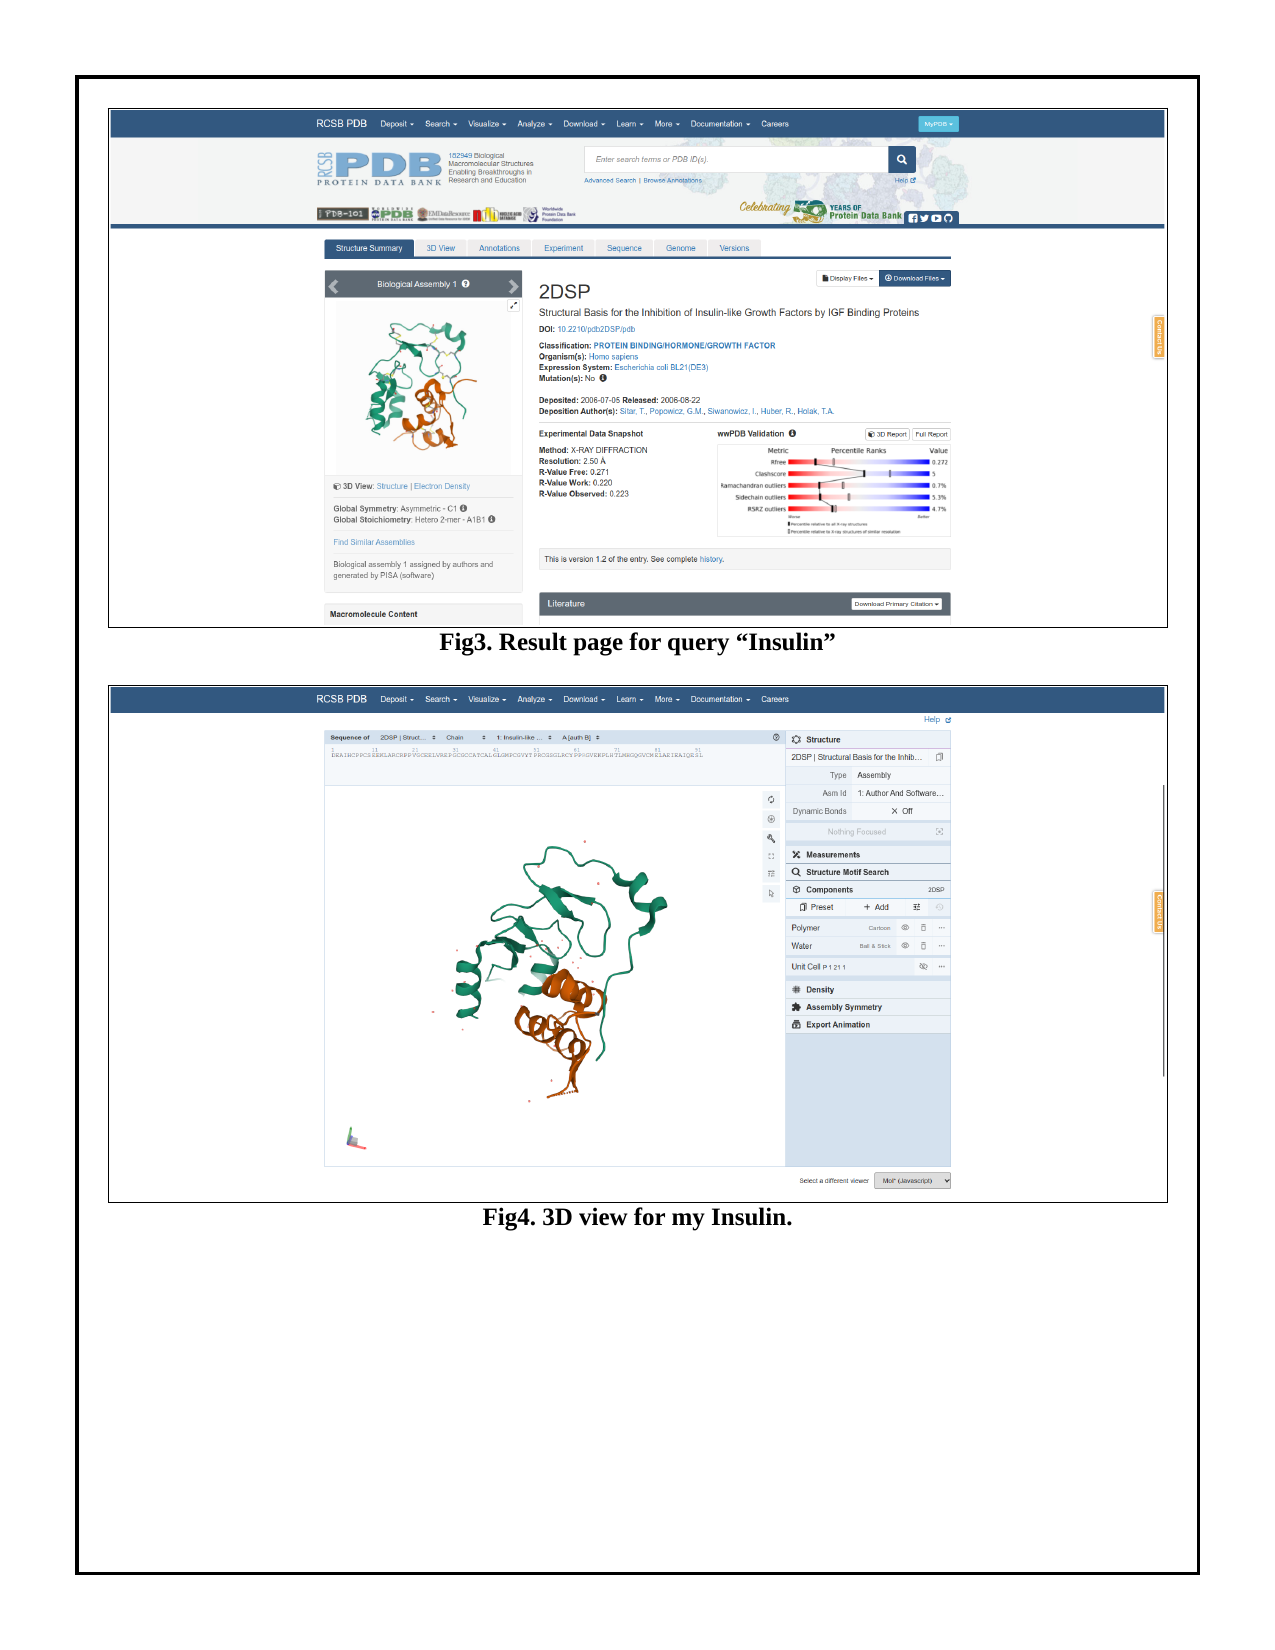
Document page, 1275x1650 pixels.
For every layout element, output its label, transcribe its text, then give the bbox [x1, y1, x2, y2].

text Fig3. Result page for query “Insulin” [108, 628, 1167, 656]
picture [110, 687, 1165, 1199]
picture [110, 110, 1165, 625]
text Fig4. 3D view for my Insulin. [108, 1203, 1167, 1231]
text [109, 686, 1167, 1202]
